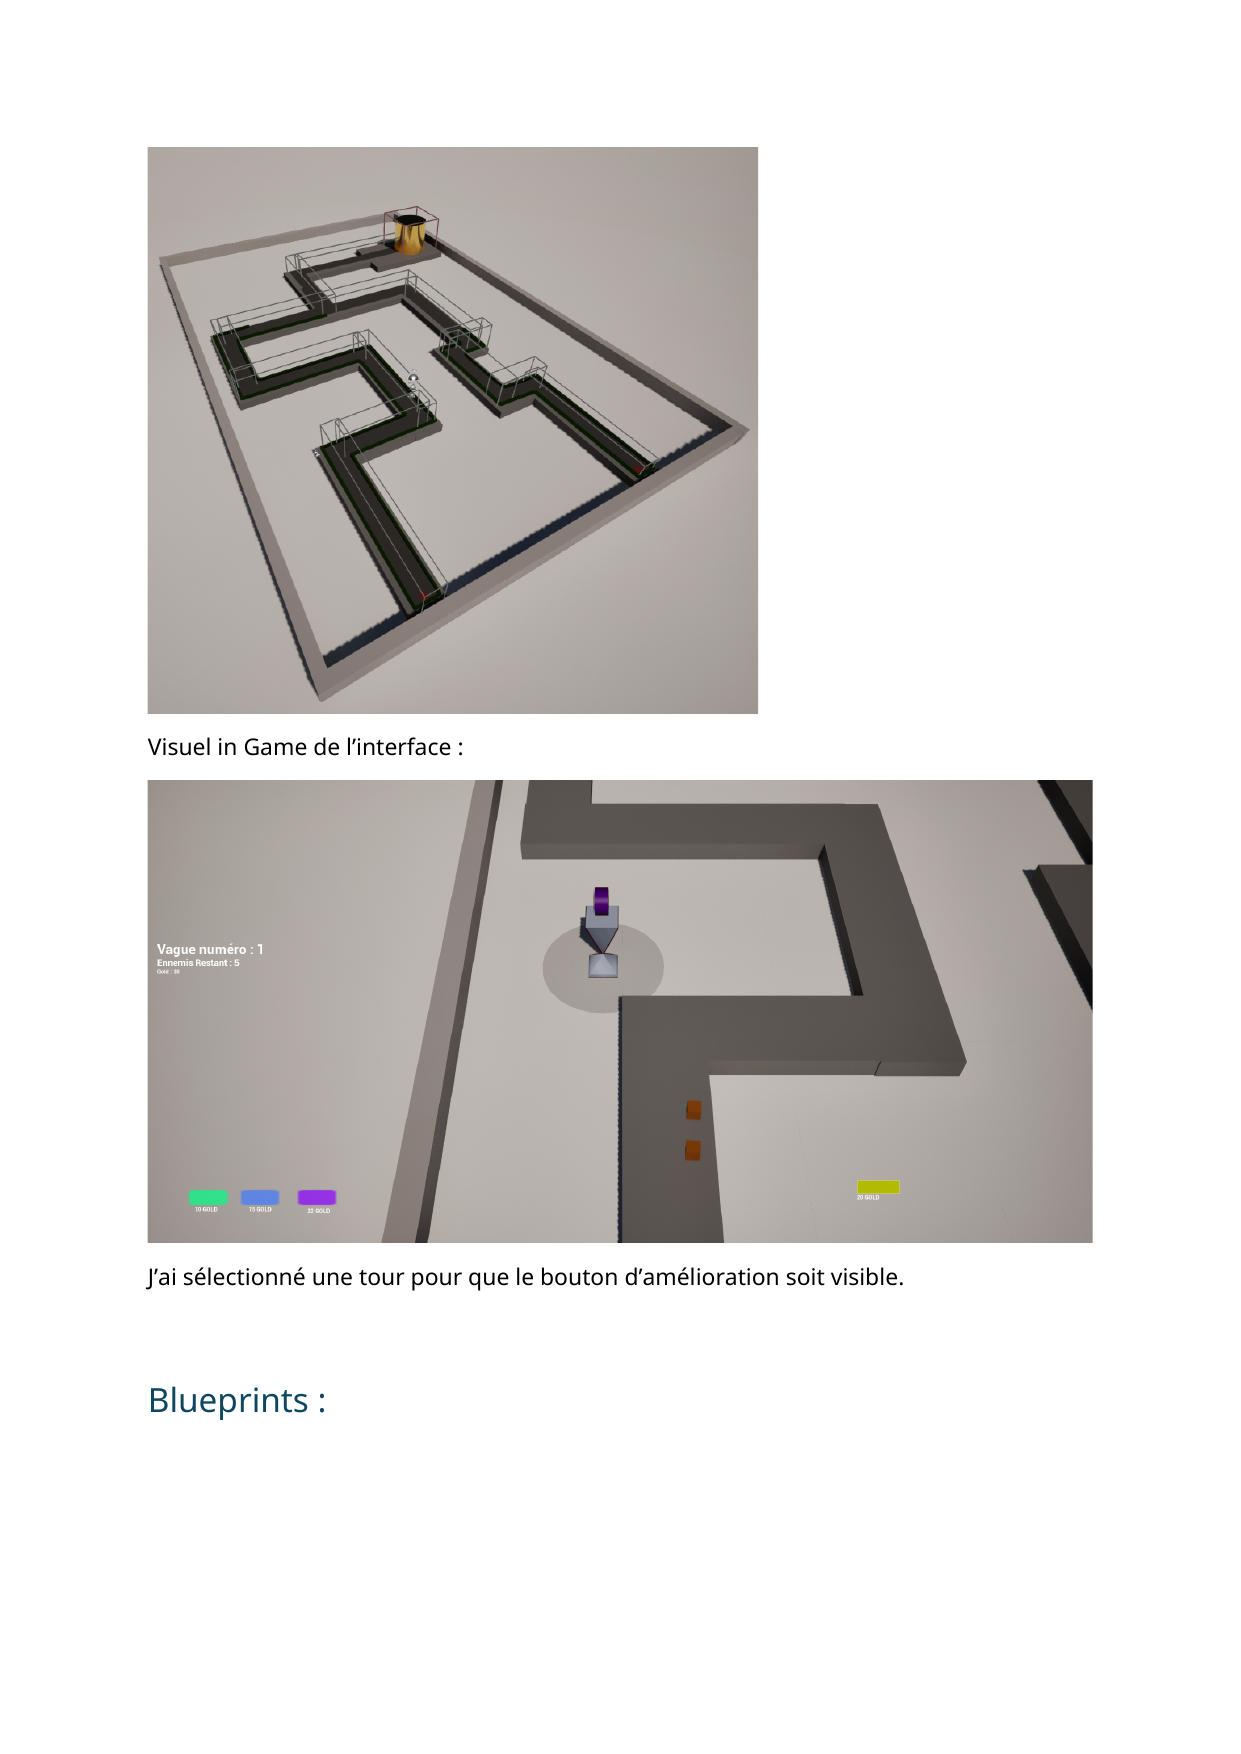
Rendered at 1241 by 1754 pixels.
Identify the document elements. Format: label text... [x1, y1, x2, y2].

subtitle Blueprints : [148, 1377, 1093, 1422]
text Visuel in Game de l’interface : [148, 731, 1093, 763]
text J’ai sélectionné une tour pour que le bouton d’amélioration soit visible. [148, 1261, 1093, 1292]
